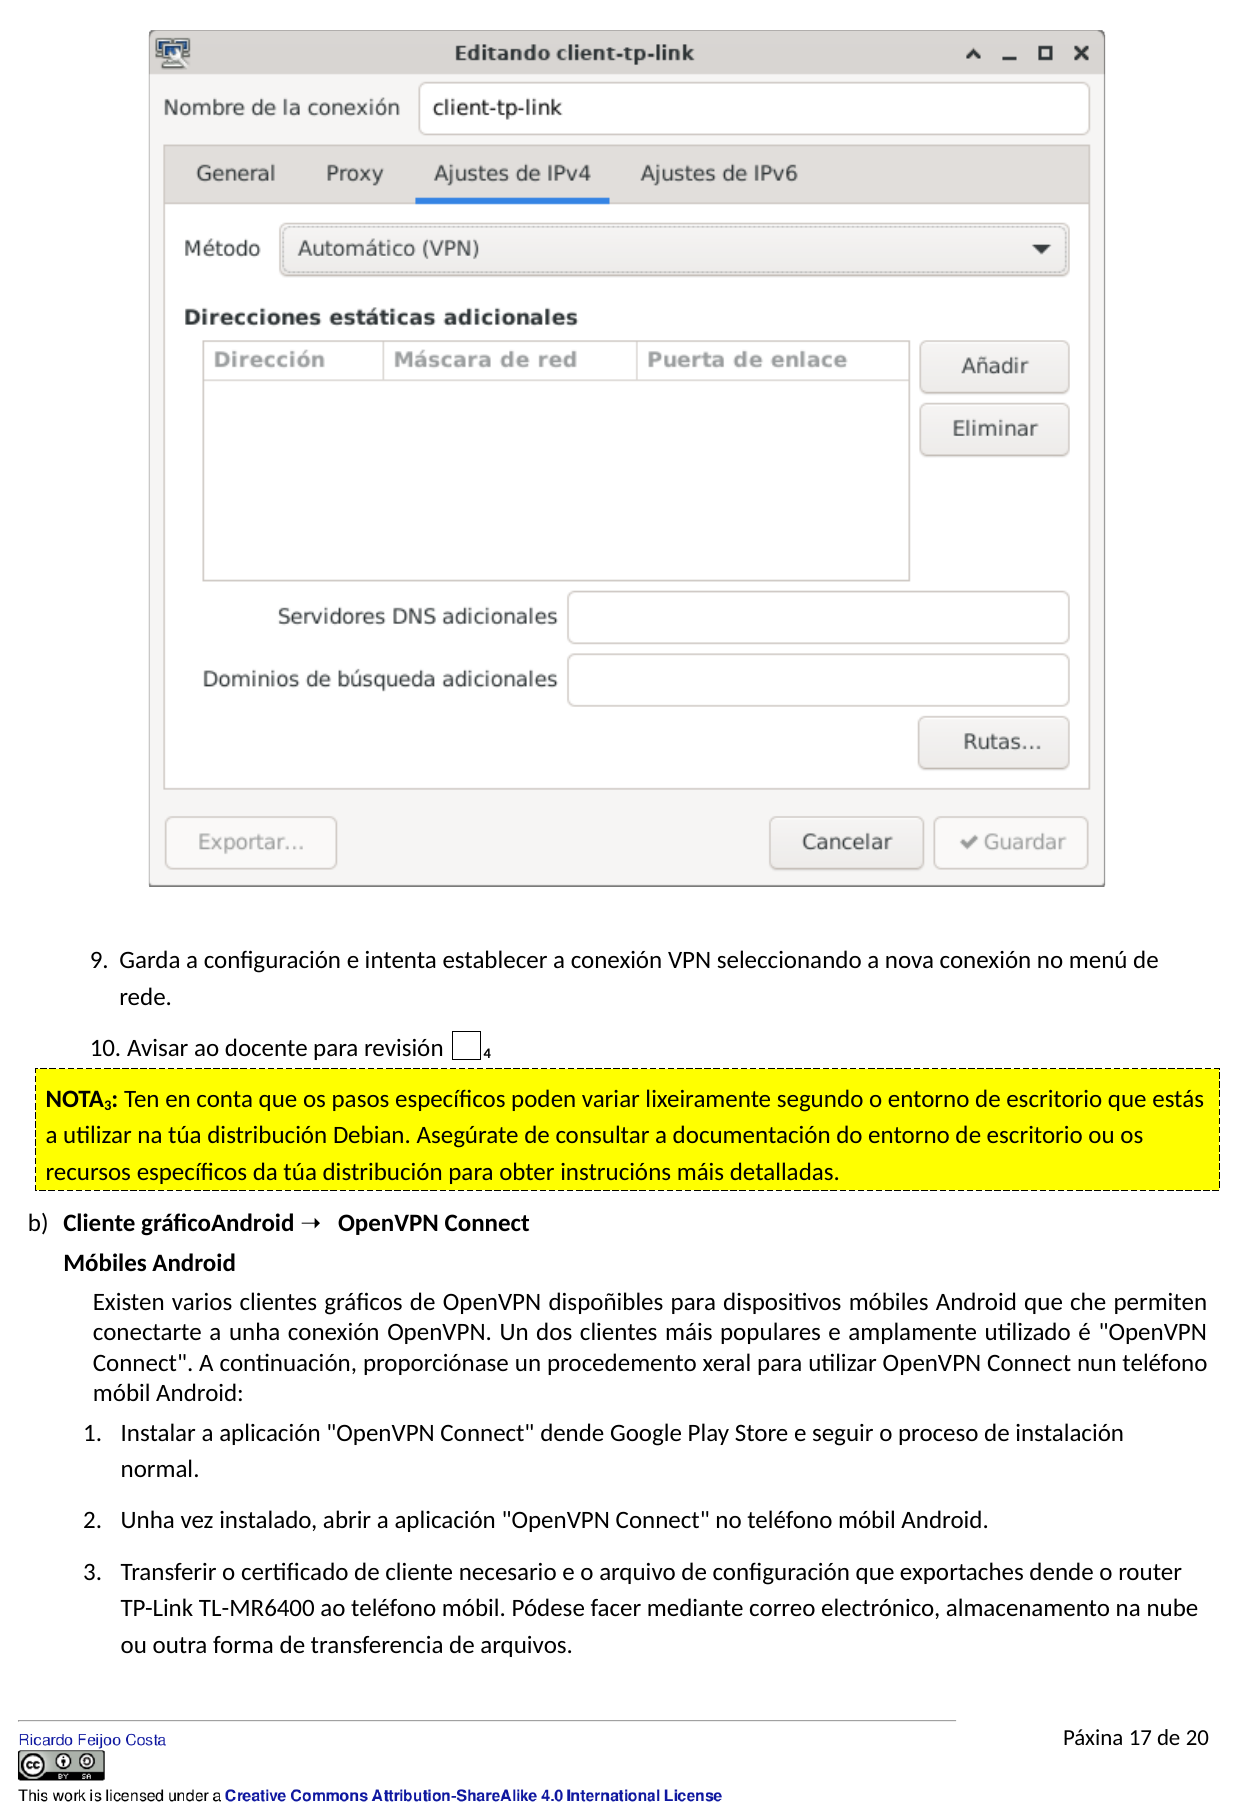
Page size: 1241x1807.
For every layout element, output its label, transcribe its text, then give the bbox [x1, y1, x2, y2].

text NOTA3: Ten en conta que os pasos específicos poden variar lixeiramente segundo o entorno de escritorio que estás a utilizar na túa distribución Debian. Asegúrate de consultar a documentación do entorno de escritorio ou os recursos específicos da túa distribución para obter instrucións máis detalladas. [45, 1083, 1209, 1187]
list Instalar a aplicación "OpenVPN Connect" dende Google Play Store e seguir o proceso de instalación normal. [83, 1417, 1209, 1484]
list Unha vez instalado, abrir a aplicación "OpenVPN Connect" no teléfono móbil Android. [83, 1504, 1209, 1535]
picture [148, 30, 1105, 887]
list Avisar ao docente para revisión 4 [89, 1032, 1209, 1062]
picture [8, 1715, 957, 1806]
list Existen varios clientes gráficos de OpenVPN dispoñibles para dispositivos móbiles Android que che permiten conectarte a unha conexión OpenVPN. Un dos clientes máis populares e amplamente utilizado é "OpenVPN Connect". A continuación, proporciónase un procedemento xeral para utilizar OpenVPN Connect nun teléfono móbil Android: [57, 1286, 1209, 1408]
list Cliente gráficoAndroid ➝ OpenVPN Connect [28, 1207, 1209, 1238]
list Garda a configuración e intenta establecer a conexión VPN seleccionando a nova conexión no menú de rede. [89, 944, 1209, 1011]
list Móbiles Android [28, 1247, 1209, 1277]
list Transferir o certificado de cliente necesario e o arquivo de configuración que exportaches dende o router TP-Link TL-MR6400 ao teléfono móbil. Pódese facer mediante correo electrónico, almacenamento na nube ou outra forma de transferencia de arquivos. [83, 1556, 1209, 1659]
